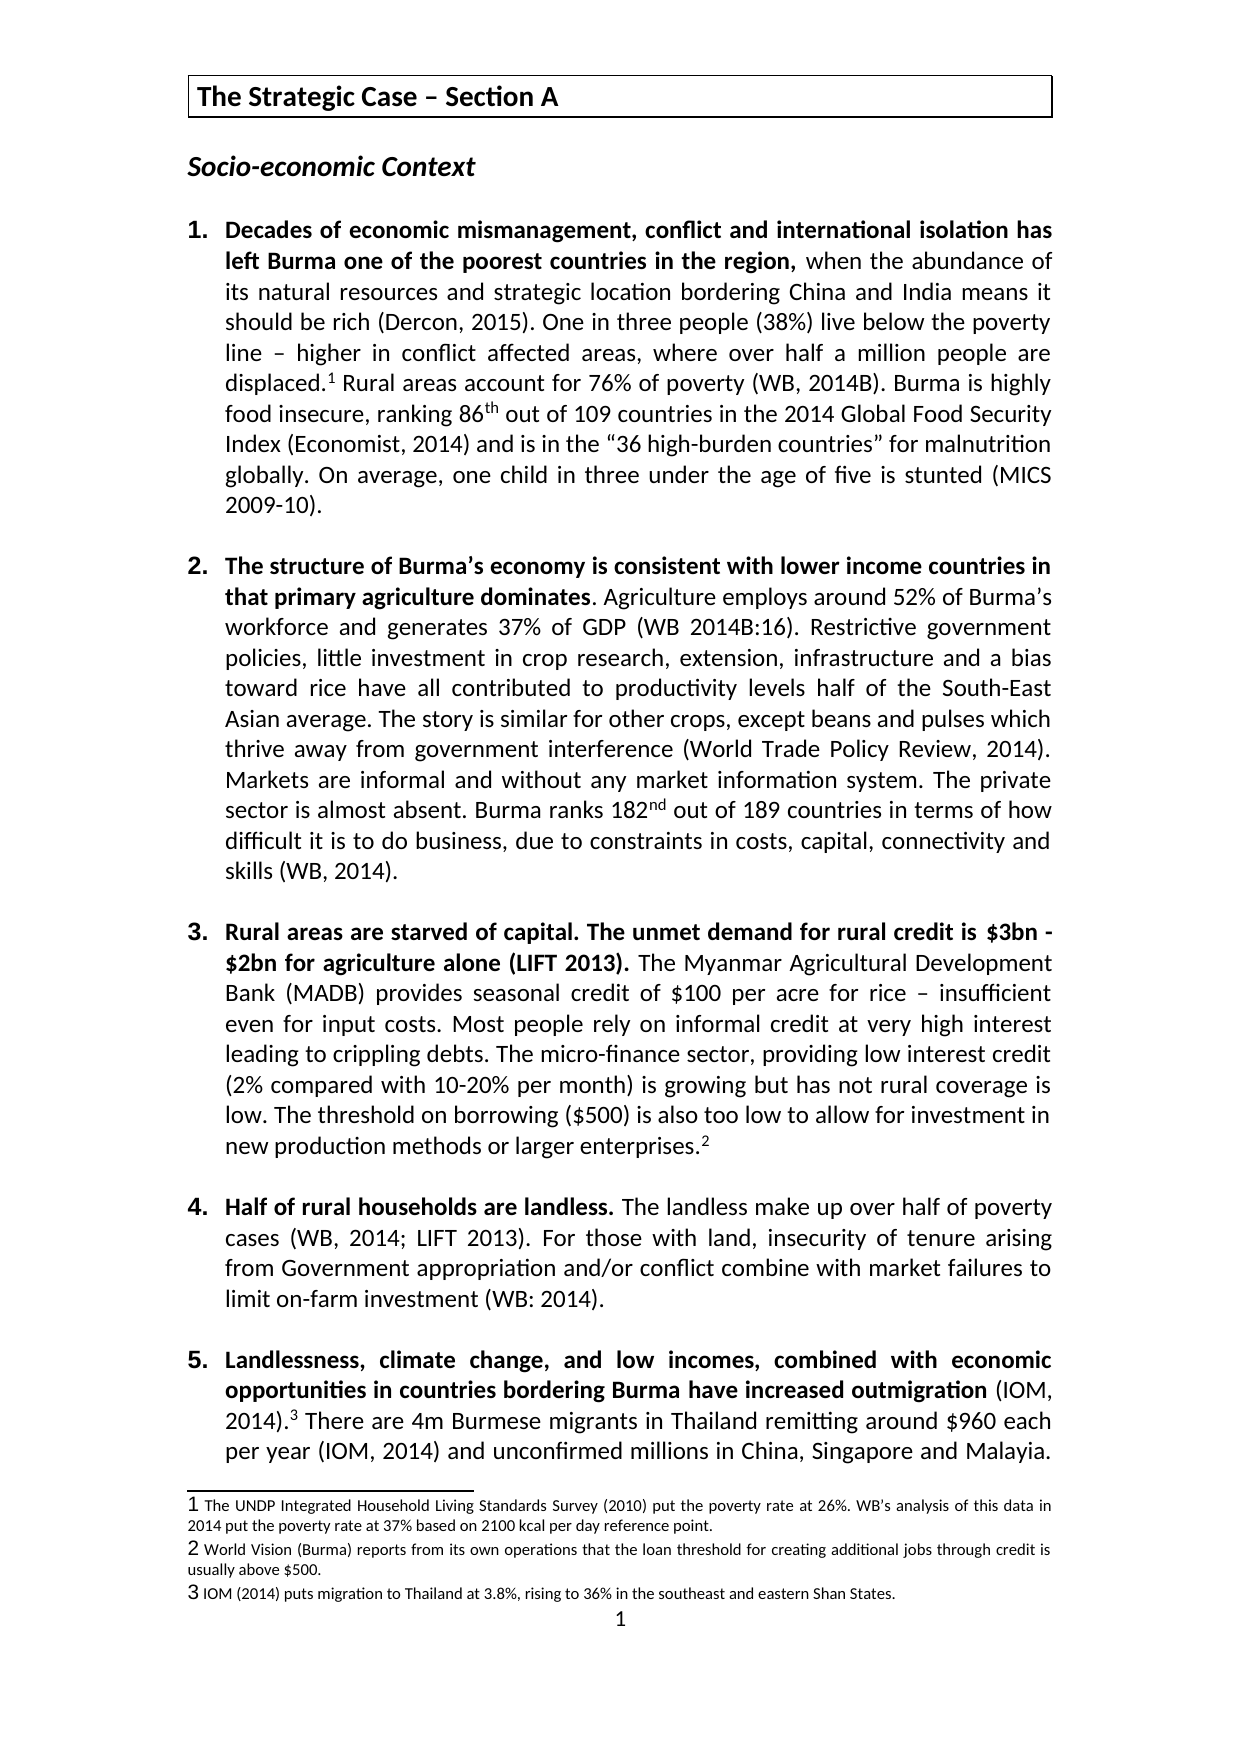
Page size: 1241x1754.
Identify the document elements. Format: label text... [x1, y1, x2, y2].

list Half of rural households are landless. The landless make up over half of poverty cases (WB, 2014; LIFT 2013). For those with land, insecurity of tenure arising from Government appropriation and/or conflict combine with market failures to limit on-farm investment (WB: 2014). [187, 1191, 1053, 1313]
list The UNDP Integrated Household Living Standards Survey (2010) put the poverty rate at 26%. WB’s analysis of this data in 2014 put the poverty rate at 37% based on 2100 kcal per day reference point. [187, 1491, 1053, 1536]
list World Vision (Burma) reports from its own operations that the loan threshold for creating additional jobs through credit is usually above $500. [187, 1536, 1053, 1580]
list Landlessness, climate change, and low incomes, combined with economic opportunities in countries bordering Burma have increased outmigration (IOM, 2014). There are 4m Burmese migrants in Thailand remitting around $960 each per year (IOM, 2014) and unconfirmed millions in China, Singapore and Malayia. [187, 1344, 1053, 1466]
text Socio-economic Context [187, 148, 1053, 184]
text The Strategic Case – Section A [189, 76, 1051, 116]
list The structure of Burma’s economy is consistent with lower income countries in that primary agriculture dominates. Agriculture employs around 52% of Burma’s workforce and generates 37% of GDP (WB 2014B:16). Restrictive government policies, little investment in crop research, extension, infrastructure and a bias toward rice have all contributed to productivity levels half of the South-East Asian average. The story is similar for other crops, except beans and pulses which thrive away from government interference (World Trade Policy Review, 2014). Markets are informal and without any market information system. The private sector is almost absent. Burma ranks 182nd out of 189 countries in terms of how difficult it is to do business, due to constraints in costs, capital, connectivity and skills (WB, 2014). [187, 550, 1053, 886]
list IOM (2014) puts migration to Thailand at 3.8%, rising to 36% in the southeast and eastern Shan States. [187, 1580, 1053, 1604]
list Rural areas are starved of capital. The unmet demand for rural credit is $3bn - $2bn for agriculture alone (LIFT 2013). The Myanmar Agricultural Development Bank (MADB) provides seasonal credit of $100 per acre for rice – insufficient even for input costs. Most people rely on informal credit at very high interest leading to crippling debts. The micro-finance sector, providing low interest credit (2% compared with 10-20% per month) is growing but has not rural coverage is low. The threshold on borrowing ($500) is also too low to allow for investment in new production methods or larger enterprises. [187, 917, 1053, 1161]
list Decades of economic mismanagement, conflict and international isolation has left Burma one of the poorest countries in the region, when the abundance of its natural resources and strategic location bordering China and India means it should be rich (Dercon, 2015). One in three people (38%) live below the poverty line – higher in conflict affected areas, where over half a million people are displaced. Rural areas account for 76% of poverty (WB, 2014B). Burma is highly food insecure, ranking 86th out of 109 countries in the 2014 Global Food Security Index (Economist, 2014) and is in the “36 high-burden countries” for malnutrition globally. On average, one child in three under the age of five is stunted (MICS 2009-10). [187, 214, 1053, 520]
